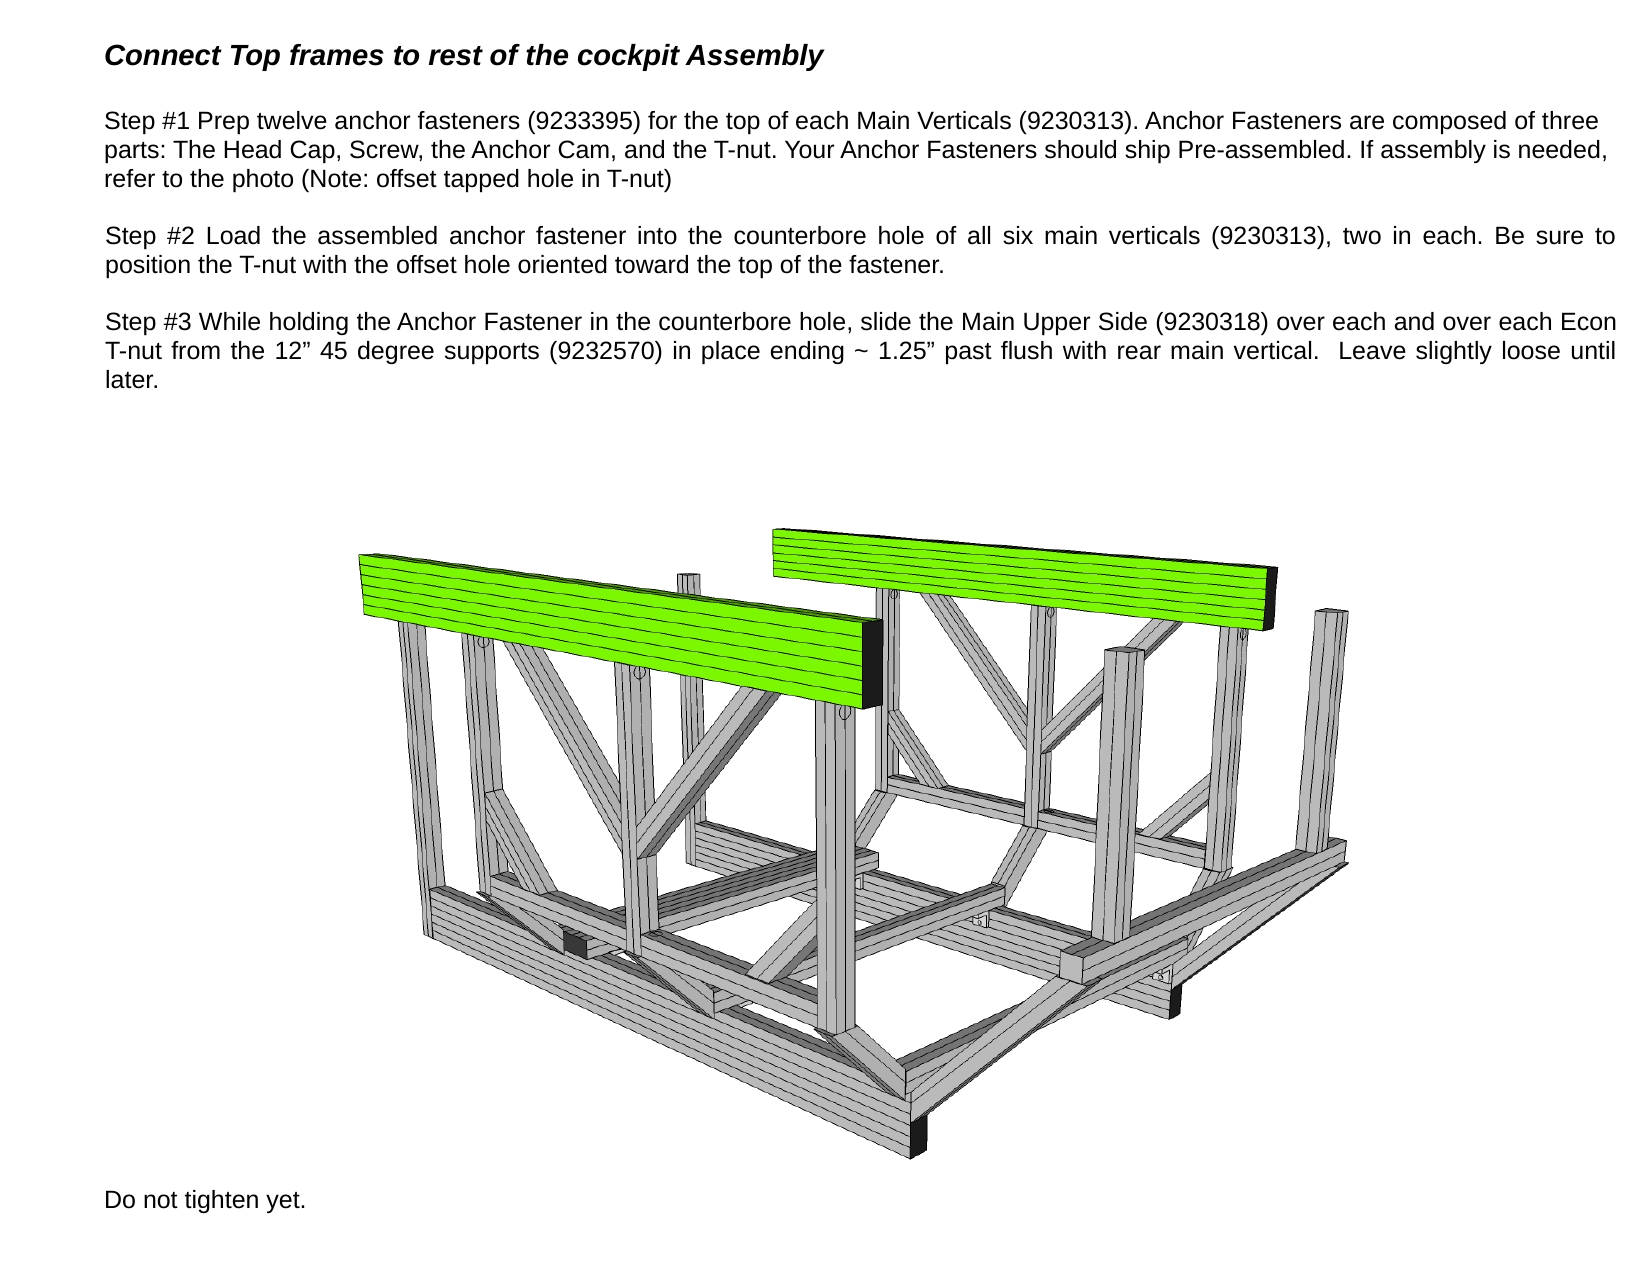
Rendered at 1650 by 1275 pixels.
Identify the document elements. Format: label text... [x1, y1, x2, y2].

text Step #3 While holding the Anchor Fastener in the counterbore hole, slide the Main Upper Side (9230318) over each and over each Econ T-nut from the 12” 45 degree supports (9232570) in place ending ~ 1.25” past flush with rear main vertical. Leave slightly loose until later. [105, 307, 1620, 393]
subtitle Connect Top frames to rest of the cockpit Assembly [30, 37, 1620, 71]
picture [105, 422, 1650, 1185]
text Do not tighten yet. [30, 1185, 1620, 1214]
text Step #2 Load the assembled anchor fastener into the counterbore hole of all six main verticals (9230313), two in each. Be sure to position the T-nut with the offset hole oriented toward the top of the fastener. [105, 221, 1620, 278]
text Step #1 Prep twelve anchor fasteners (9233395) for the top of each Main Verticals (9230313). Anchor Fasteners are composed of three parts: The Head Cap, Screw, the Anchor Cam, and the T-nut. Your Anchor Fasteners should ship Pre-assembled. If assembly is needed, refer to the photo (Note: offset tapped hole in T-nut) [104, 106, 1620, 192]
